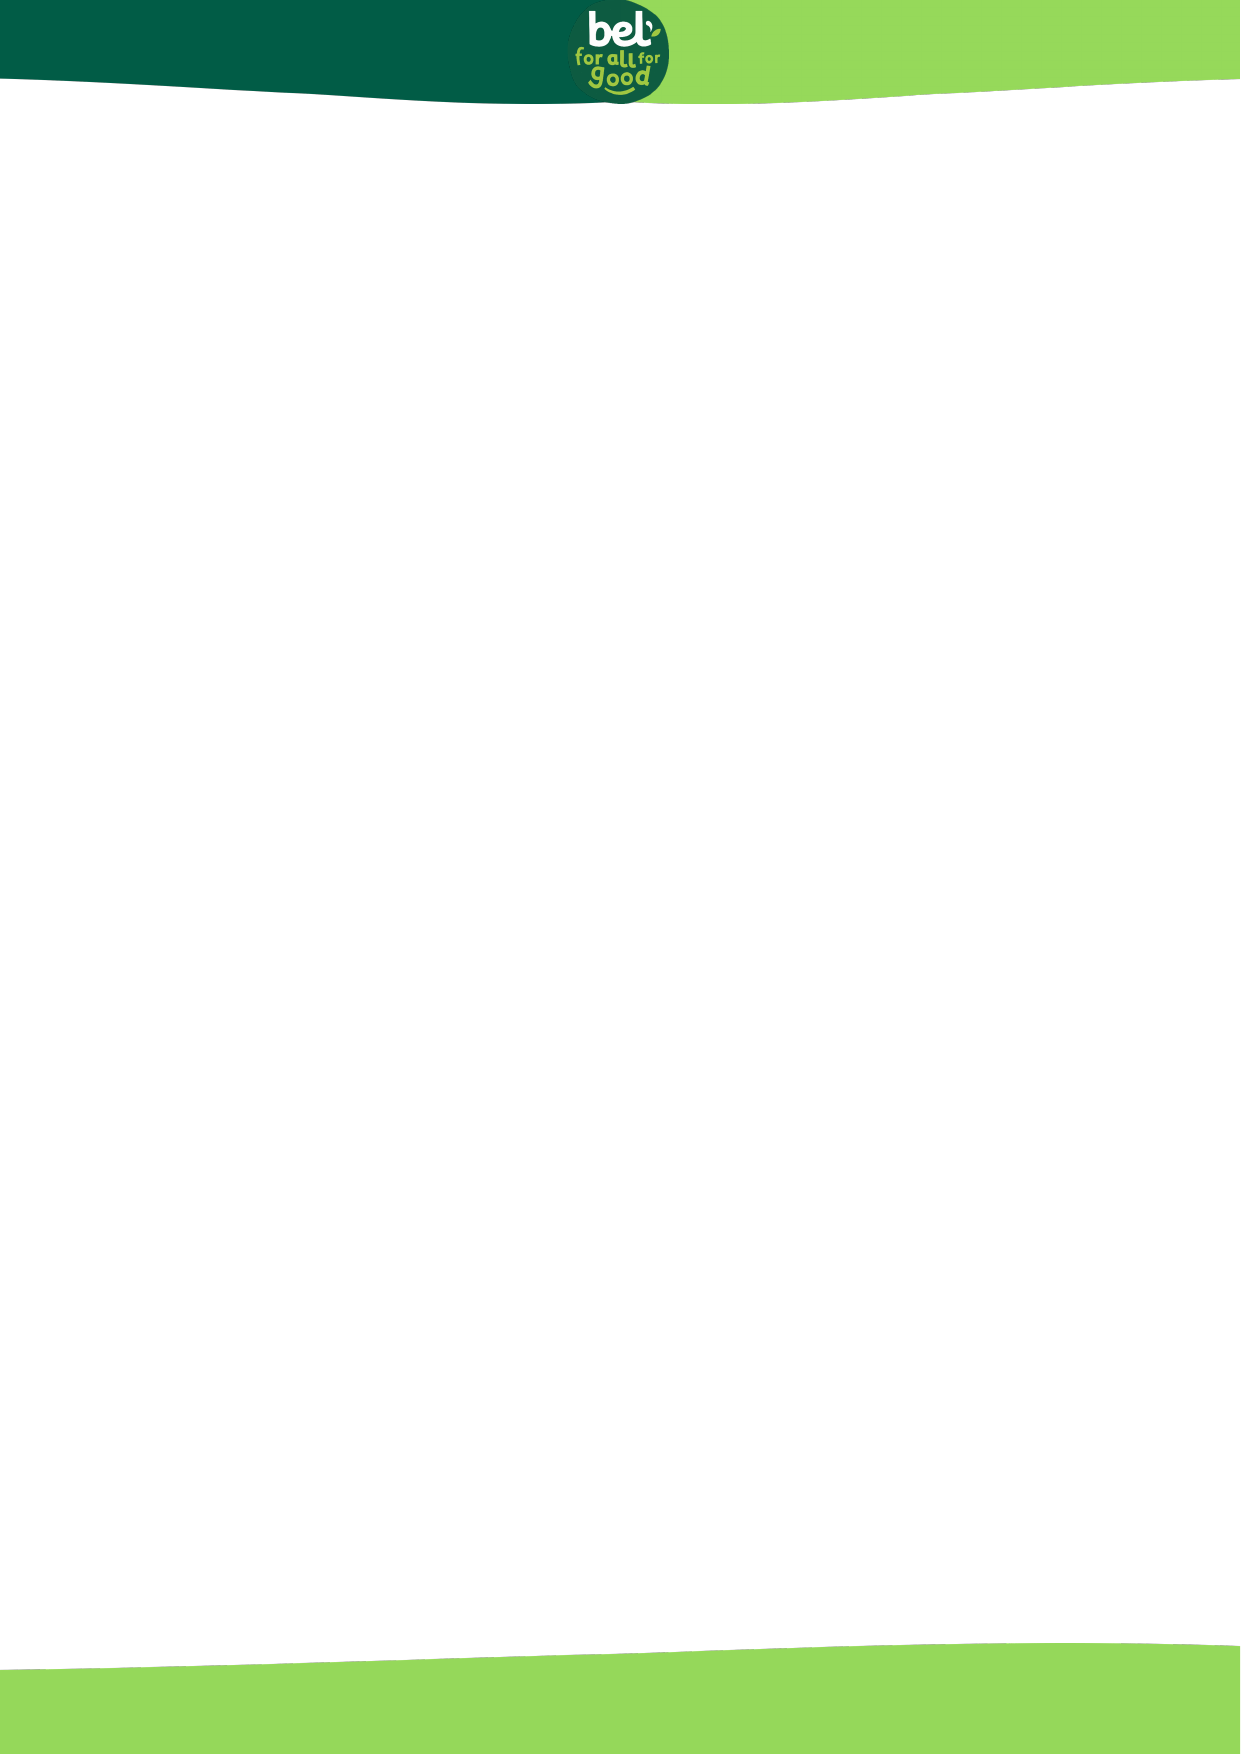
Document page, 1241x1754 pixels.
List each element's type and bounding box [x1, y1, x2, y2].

picture [0, 0, 1240, 104]
picture [0, 1643, 1241, 1754]
